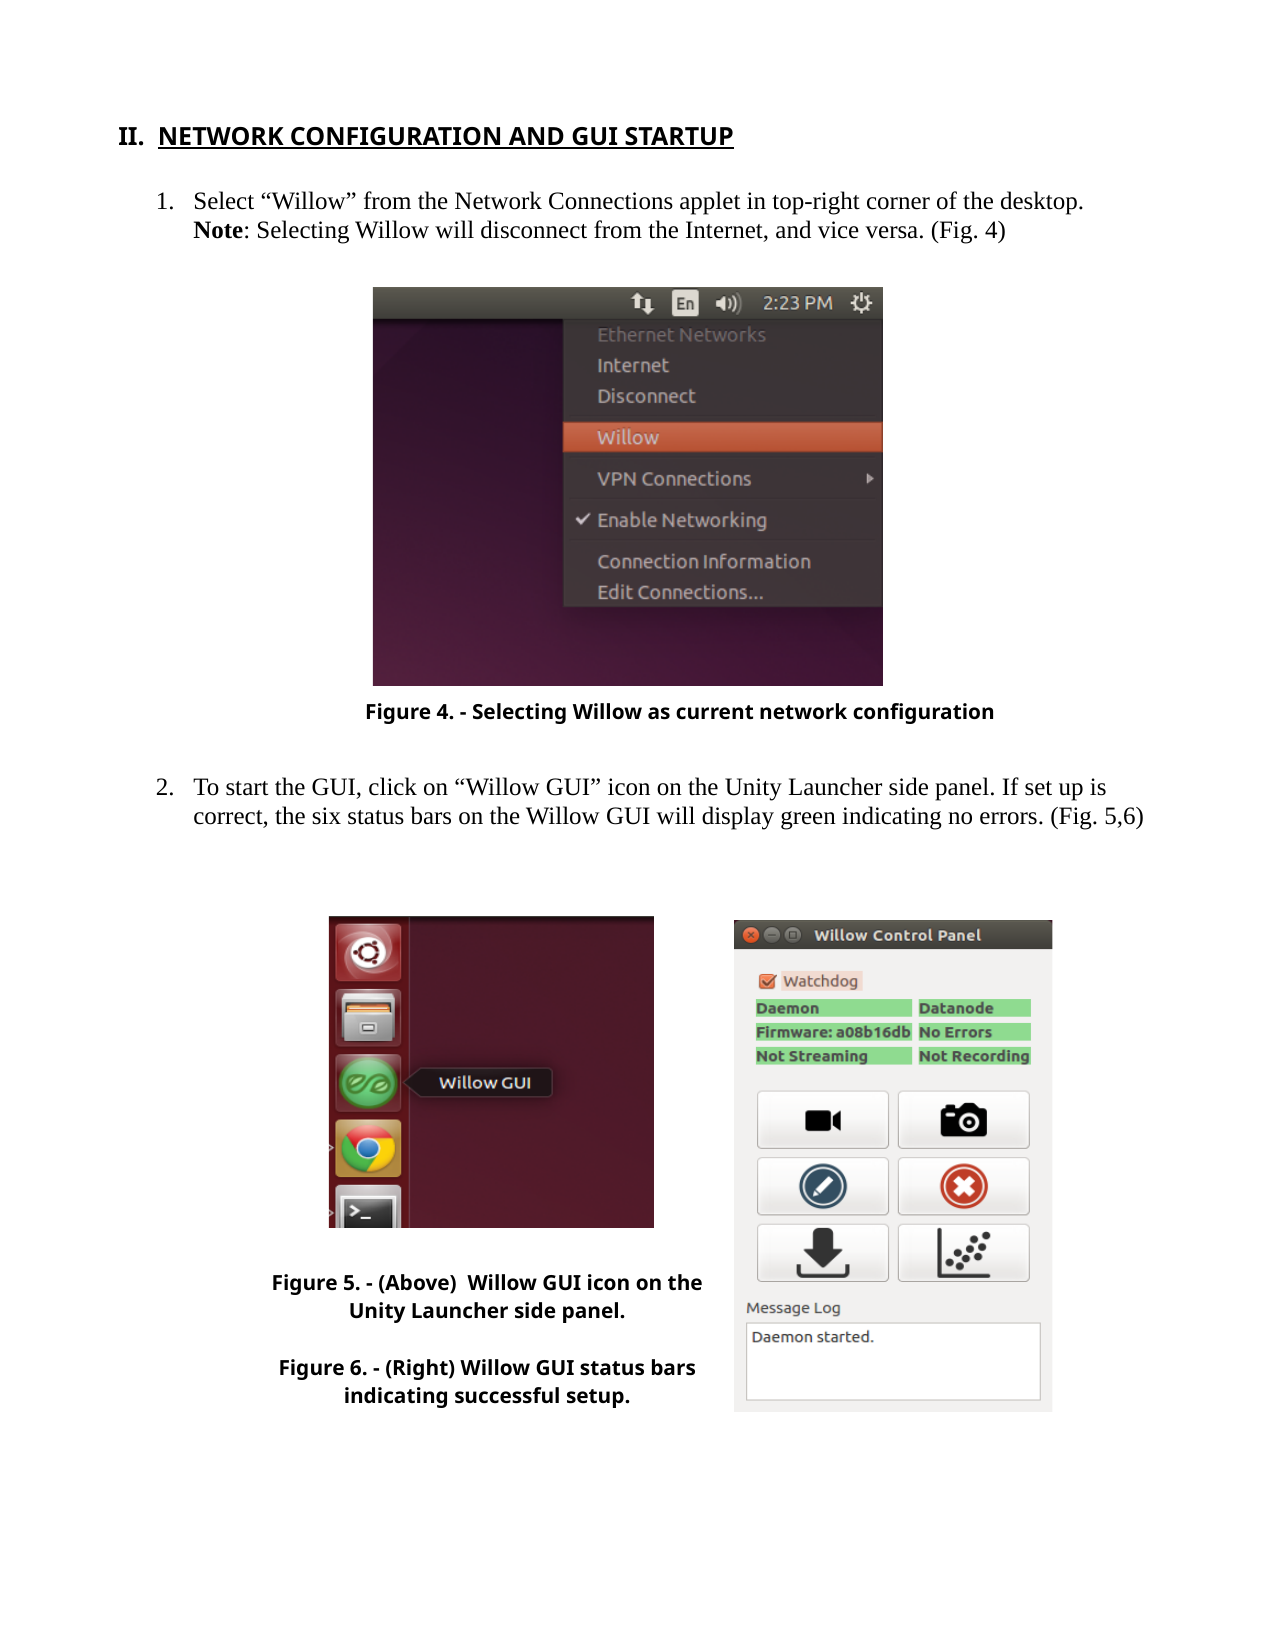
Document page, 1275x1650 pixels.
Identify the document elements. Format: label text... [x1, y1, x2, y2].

text 2. To start the GUI, click on “Willow GUI” icon on the Unity Launcher side panel. If set up is correct, the six status bars on the Willow GUI will display green indicating no errors. (Fig. 5,6) [156, 772, 1157, 830]
picture [372, 287, 883, 686]
text 1. Select “Willow” from the Network Connections applet in top-right corner of the desktop. [156, 186, 1157, 215]
text Note: Selecting Willow will disconnect from the Internet, and vice versa. (Fig. 4) [156, 215, 1157, 244]
picture [328, 916, 654, 1228]
picture [734, 920, 1053, 1412]
text II. NETWORK CONFIGURATION AND GUI STARTUP [118, 118, 1157, 152]
